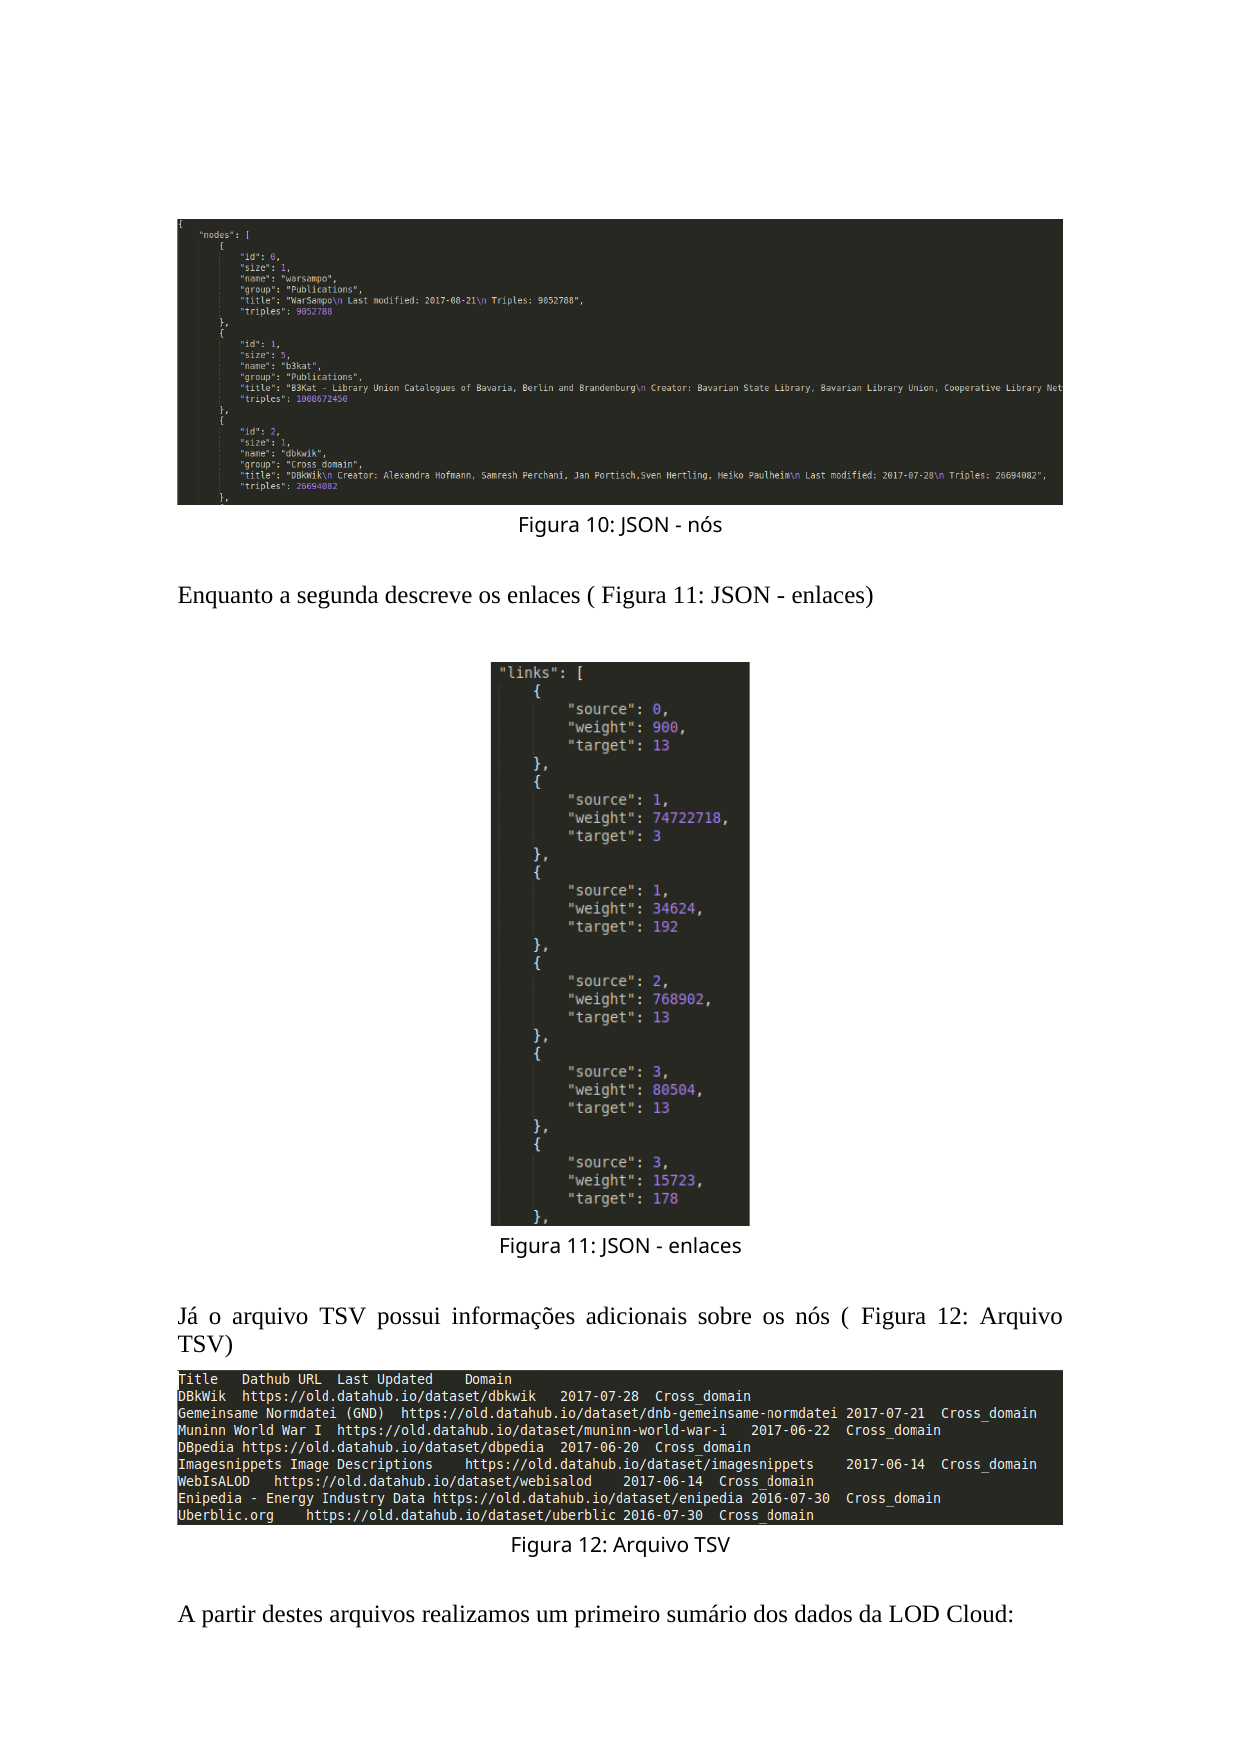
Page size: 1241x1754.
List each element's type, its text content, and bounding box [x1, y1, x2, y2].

text Figura 12: Arquivo TSV [177, 1525, 1063, 1558]
text A partir destes arquivos realizamos um primeiro sumário dos dados da LOD Cloud: [177, 1599, 1063, 1628]
text Enquanto a segunda descreve os enlaces ( Figura 11: JSON - enlaces) [177, 580, 1063, 609]
text Figura 11: JSON - enlaces [482, 662, 758, 1259]
text Já o arquivo TSV possui informações adicionais sobre os nós ( Figura 12: Arquivo TSV) [177, 1301, 1063, 1358]
picture [177, 1370, 1063, 1525]
text Figura 10: JSON - nós [177, 505, 1063, 539]
picture [177, 219, 1063, 505]
picture [490, 662, 750, 1226]
